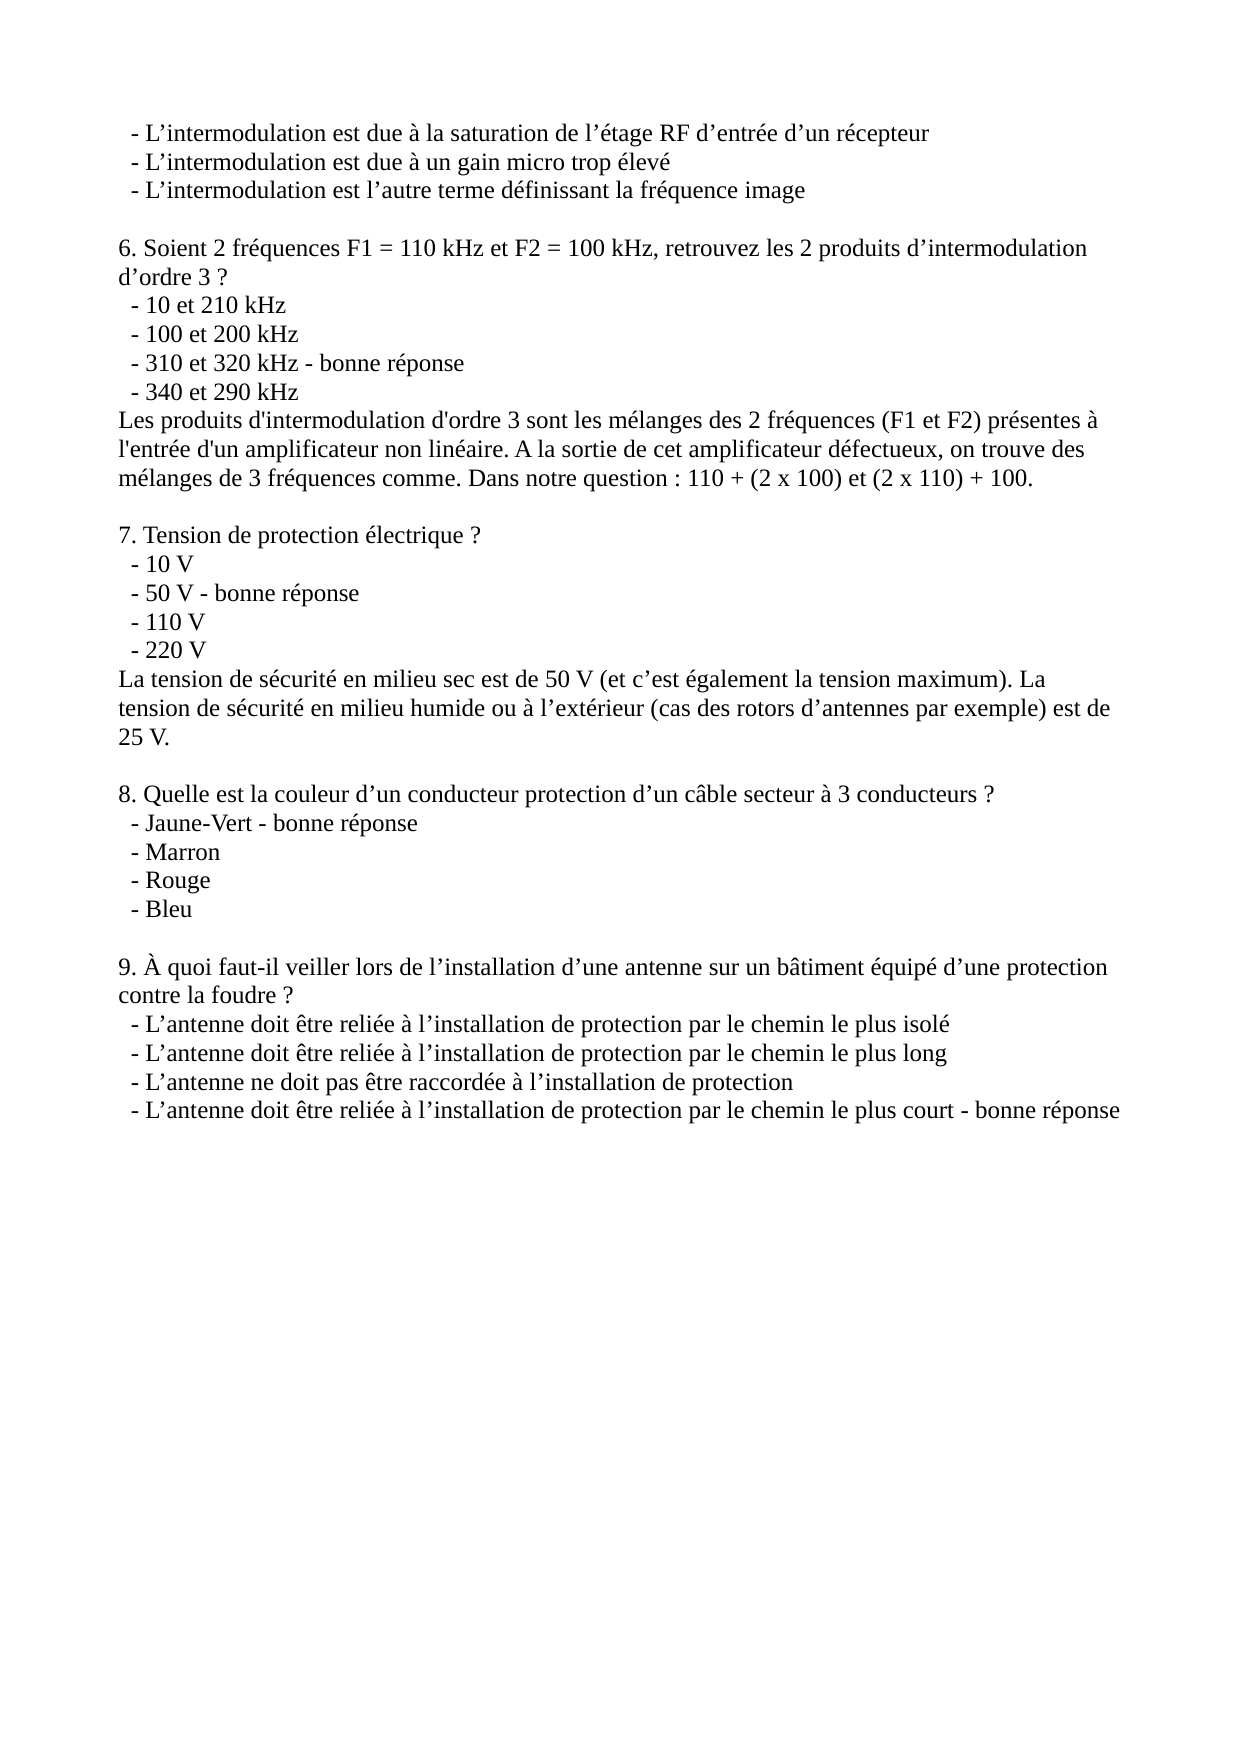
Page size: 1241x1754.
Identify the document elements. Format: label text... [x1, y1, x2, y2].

text - L’antenne doit être reliée à l’installation de protection par le chemin le plus isolé [118, 1009, 1122, 1038]
text - L’intermodulation est l’autre terme définissant la fréquence image [118, 176, 1122, 204]
text - 100 et 200 kHz [118, 319, 1122, 348]
text La tension de sécurité en milieu sec est de 50 V (et c’est également la tension maximum). La tension de sécurité en milieu humide ou à l’extérieur (cas des rotors d’antennes par exemple) est de 25 V. [118, 664, 1122, 751]
text - 50 V - bonne réponse [118, 578, 1122, 607]
text 9. À quoi faut-il veiller lors de l’installation d’une antenne sur un bâtiment équipé d’une protection contre la foudre ? [118, 952, 1122, 1009]
text - Marron [118, 837, 1122, 866]
text - Bleu [118, 894, 1122, 923]
text - 310 et 320 kHz - bonne réponse [118, 348, 1122, 377]
text - Rouge [118, 866, 1122, 894]
text 6. Soient 2 fréquences F1 = 110 kHz et F2 = 100 kHz, retrouvez les 2 produits d’intermodulation d’ordre 3 ? [118, 233, 1122, 291]
text - Jaune-Vert - bonne réponse [118, 808, 1122, 837]
text Les produits d'intermodulation d'ordre 3 sont les mélanges des 2 fréquences (F1 et F2) présentes à l'entrée d'un amplificateur non linéaire. A la sortie de cet amplificateur défectueux, on trouve des mélanges de 3 fréquences comme. Dans notre question : 110 + (2 x 100) et (2 x 110) + 100. [118, 406, 1122, 492]
text - 220 V [118, 636, 1122, 664]
text - L’antenne ne doit pas être raccordée à l’installation de protection [118, 1067, 1122, 1096]
text 7. Tension de protection électrique ? [118, 521, 1122, 549]
text - L’antenne doit être reliée à l’installation de protection par le chemin le plus court - bonne réponse [118, 1096, 1122, 1124]
text - 10 V [118, 549, 1122, 578]
text - 10 et 210 kHz [118, 291, 1122, 319]
text 8. Quelle est la couleur d’un conducteur protection d’un câble secteur à 3 conducteurs ? [118, 779, 1122, 808]
text - L’intermodulation est due à la saturation de l’étage RF d’entrée d’un récepteur [118, 118, 1122, 147]
text - 110 V [118, 607, 1122, 636]
text - 340 et 290 kHz [118, 377, 1122, 406]
text - L’intermodulation est due à un gain micro trop élevé [118, 147, 1122, 176]
text - L’antenne doit être reliée à l’installation de protection par le chemin le plus long [118, 1038, 1122, 1067]
